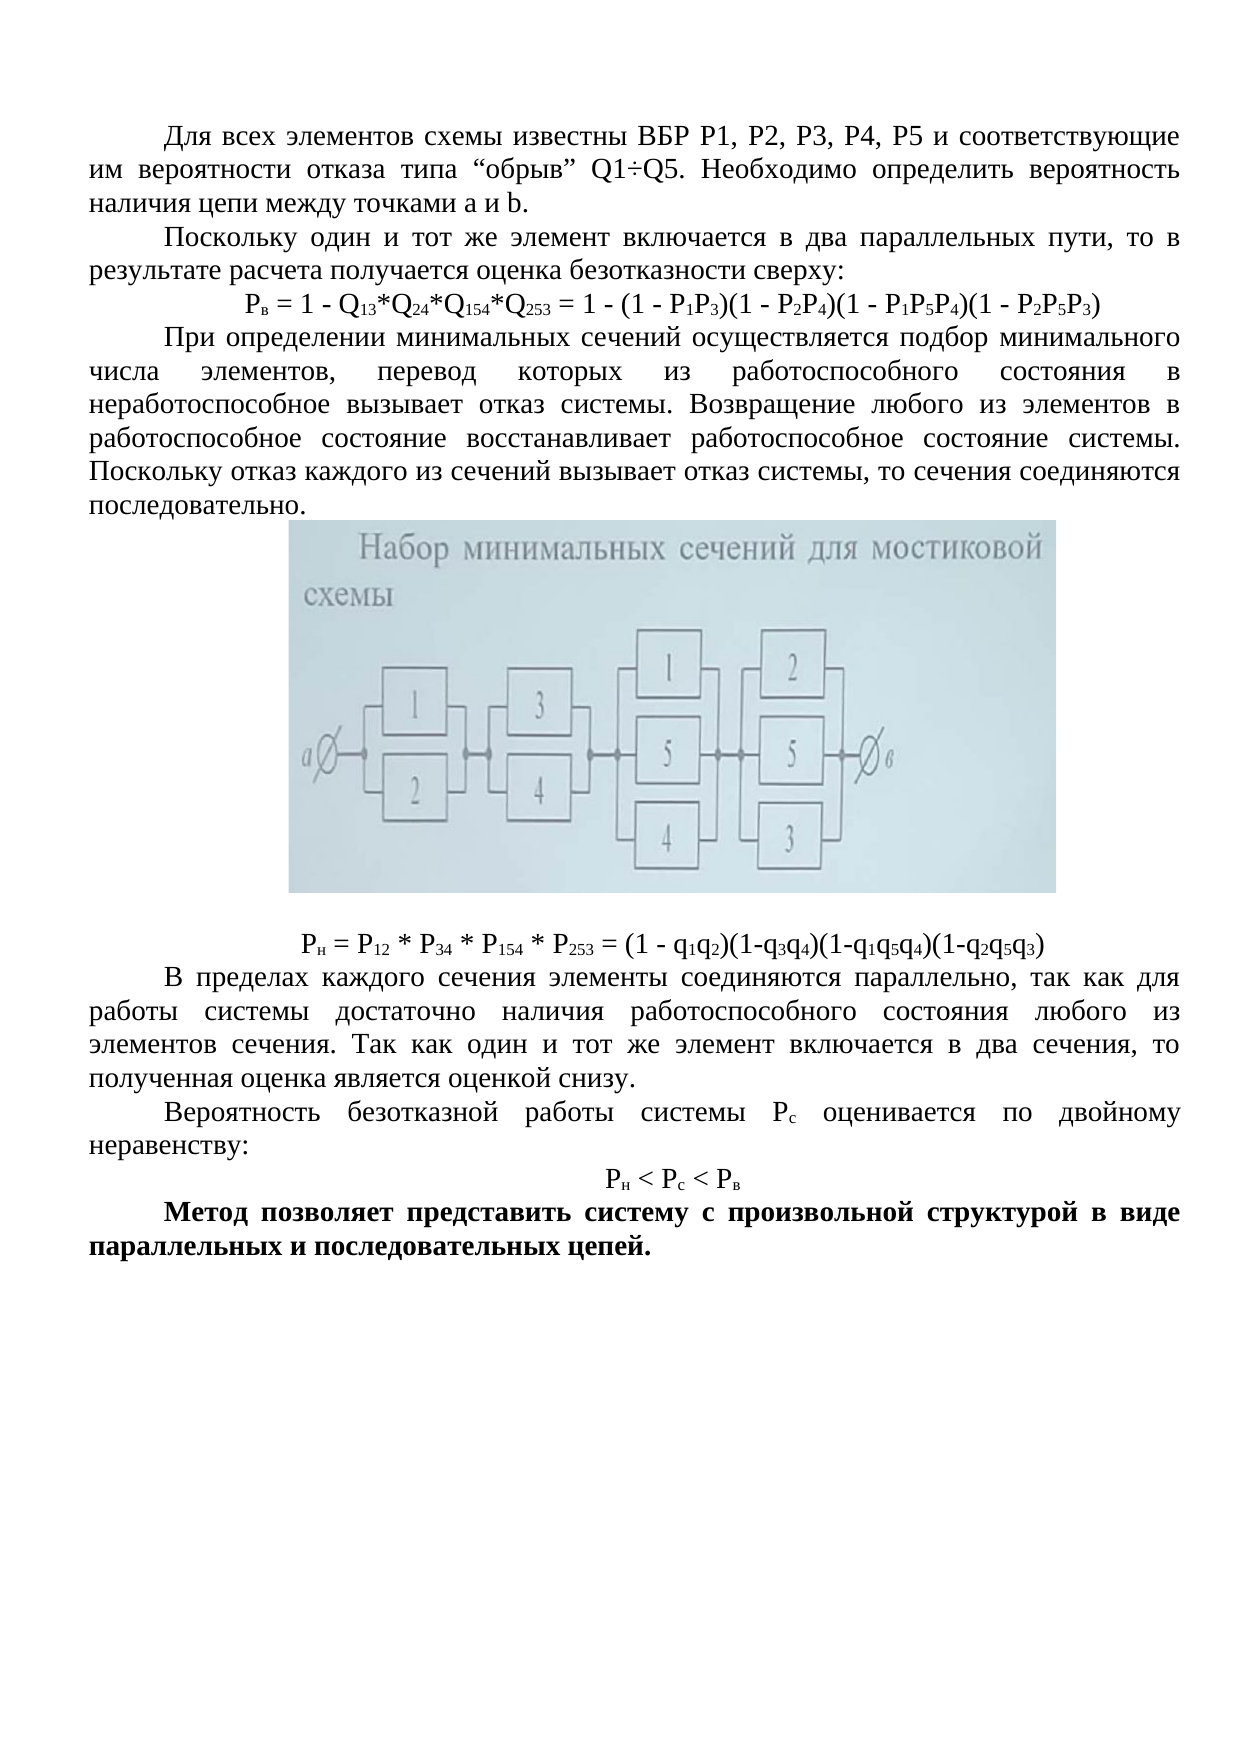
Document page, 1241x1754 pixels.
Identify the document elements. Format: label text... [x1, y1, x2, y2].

text При определении минимальных сечений осуществляется подбор минимального числа элементов, перевод которых из работоспособного состояния в неработоспособное вызывает отказ системы. Возвращение любого из элементов в работоспособное состояние восстанавливает работоспособное состояние системы. Поскольку отказ каждого из сечений вызывает отказ системы, то сечения соединяются последовательно. [89, 319, 1181, 521]
picture [288, 520, 1057, 893]
text Поскольку один и тот же элемент включается в два параллельных пути, то в результате расчета получается оценка безотказности сверху: [89, 219, 1181, 286]
text Вероятность безотказной работы системы Pс оценивается по двойному неравенству: [89, 1094, 1181, 1161]
text Pв = 1 - Q13*Q24*Q154*Q253 = 1 - (1 - P1P3)(1 - P2P4)(1 - P1P5P4)(1 - P2P5P3) [89, 286, 1181, 319]
text Pн < Pс < Pв [89, 1161, 1181, 1194]
text Для всех элементов схемы известны ВБР P1, P2, P3, P4, P5 и соответствующие им вероятности отказа типа “обрыв” Q1÷Q5. Необходимо определить вероятность наличия цепи между точками a и b. [89, 118, 1181, 219]
text В пределах каждого сечения элементы соединяются параллельно, так как для работы системы достаточно наличия работоспособного состояния любого из элементов сечения. Так как один и тот же элемент включается в два сечения, то полученная оценка является оценкой снизу. [89, 959, 1181, 1094]
text Метод позволяет представить систему с произвольной структурой в виде параллельных и последовательных цепей. [89, 1194, 1181, 1261]
text Pн = P12 * P34 * P154 * P253 = (1 - q1q2)(1-q3q4)(1-q1q5q4)(1-q2q5q3) [89, 926, 1181, 959]
